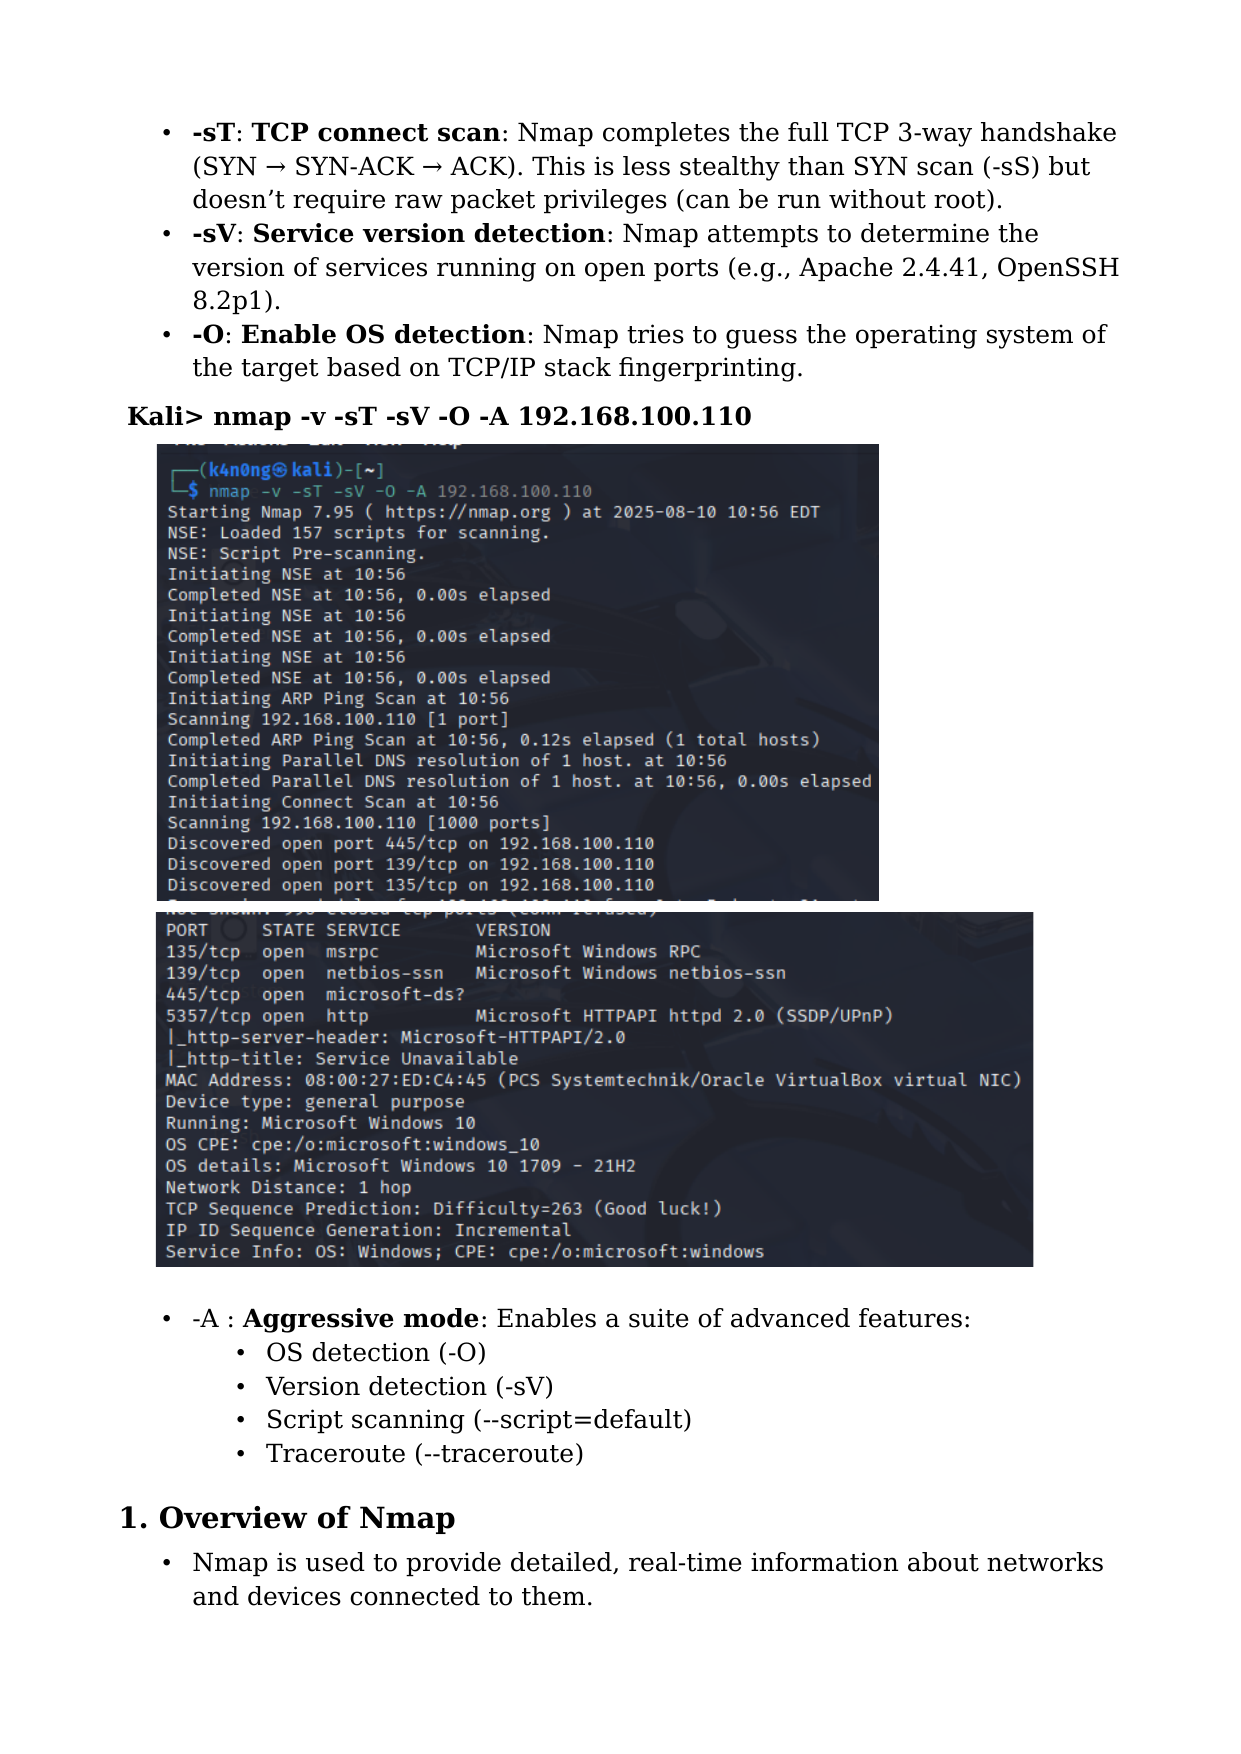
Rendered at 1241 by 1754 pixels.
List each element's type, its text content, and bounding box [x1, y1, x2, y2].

list Nmap is used to provide detailed, real-time information about networks and devices connected to them. [162, 1548, 1122, 1611]
list Script scanning (--script=default) [236, 1405, 1122, 1434]
text Kali> nmap -v -sT -sV -O -A 192.168.100.110 [118, 402, 1122, 431]
subtitle 1. Overview of Nmap [118, 1501, 1122, 1536]
list OS detection (-O) [236, 1338, 1122, 1367]
list -sV: Service version detection: Nmap attempts to determine the version of services running on open ports (e.g., Apache 2.4.41, OpenSSH 8.2p1). [162, 219, 1122, 315]
picture [155, 912, 1034, 1267]
list -sT: TCP connect scan: Nmap completes the full TCP 3-way handshake (SYN → SYN-ACK → ACK). This is less stealthy than SYN scan (-sS) but doesn’t require raw packet privileges (can be run without root). [162, 118, 1122, 214]
list -A : Aggressive mode: Enables a suite of advanced features: [162, 1304, 1122, 1334]
list -O: Enable OS detection: Nmap tries to guess the operating system of the target based on TCP/IP stack fingerprinting. [162, 320, 1122, 383]
picture [156, 444, 879, 901]
list Version detection (-sV) [236, 1372, 1122, 1401]
list Traceroute (--traceroute) [236, 1439, 1122, 1468]
